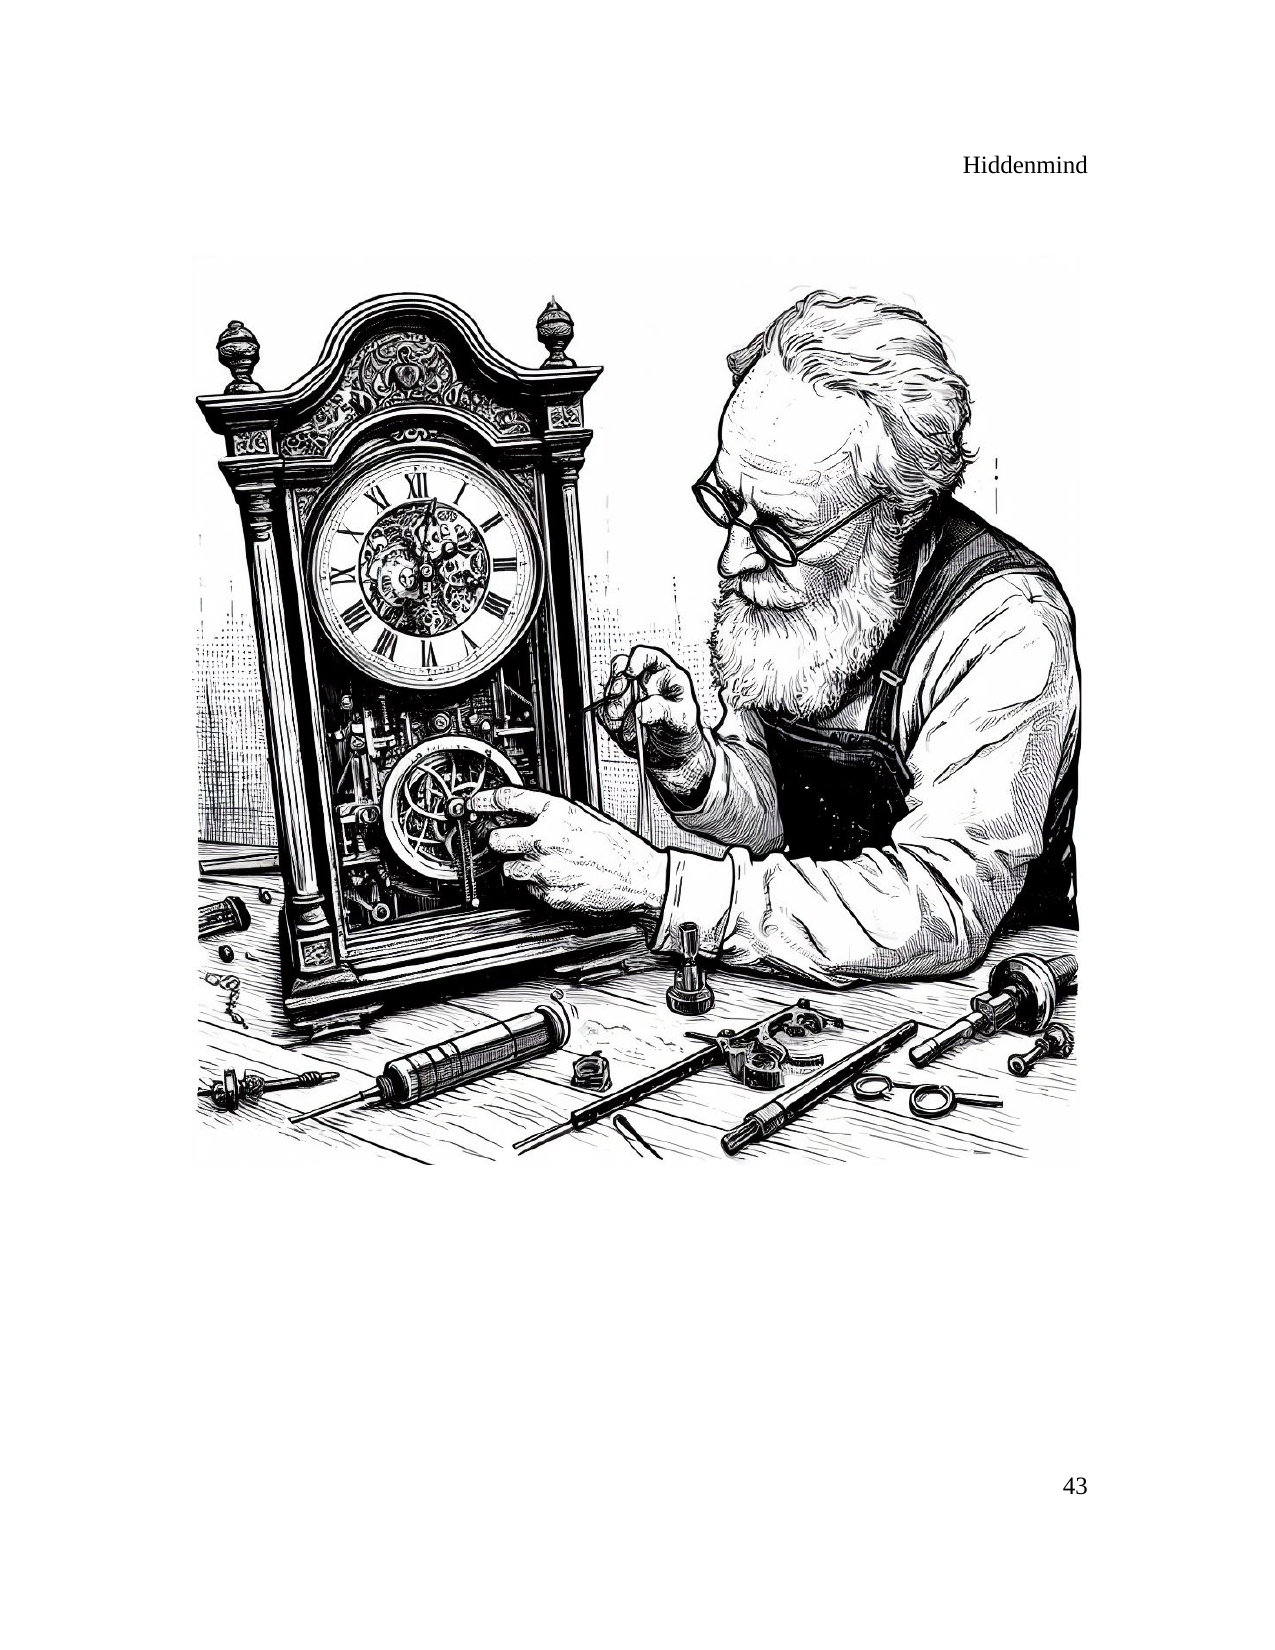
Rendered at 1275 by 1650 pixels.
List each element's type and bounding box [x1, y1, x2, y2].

picture [192, 255, 1082, 1165]
